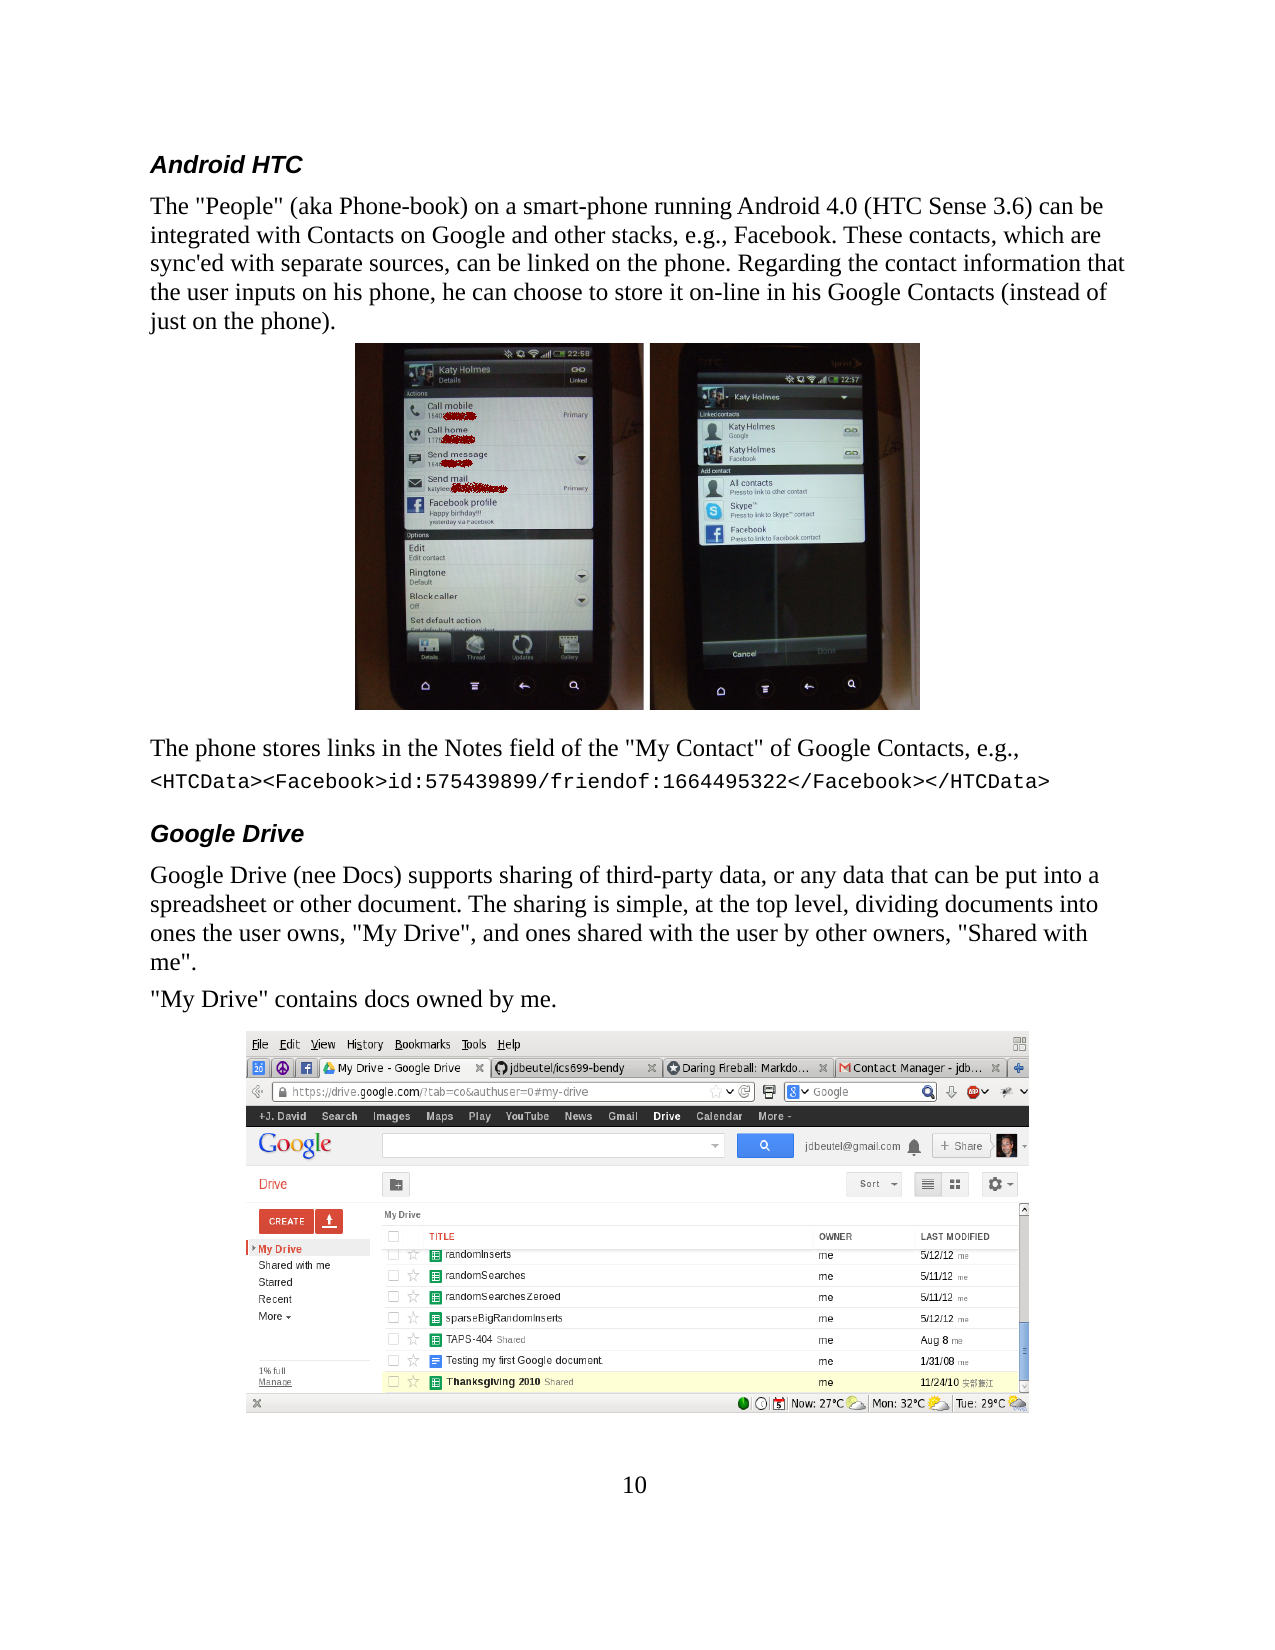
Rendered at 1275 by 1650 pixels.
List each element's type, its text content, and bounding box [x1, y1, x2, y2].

text "My Drive" contains docs owned by me. [150, 984, 1125, 1013]
subtitle Android HTC [150, 150, 1125, 178]
text <HTCData><Facebook>id:575439899/friendof:1664495322</Facebook></HTCData> [150, 771, 1125, 794]
subtitle Google Drive [150, 819, 1125, 848]
text The phone stores links in the Notes field of the "My Contact" of Google Contacts, e.g., [150, 733, 1125, 762]
picture [246, 1031, 1029, 1413]
picture [649, 343, 920, 710]
picture [355, 343, 644, 710]
text The "People" (aka Phone-book) on a smart-phone running Android 4.0 (HTC Sense 3.6) can be integrated with Contacts on Google and other stacks, e.g., Facebook. These contacts, which are sync'ed with separate sources, can be linked on the phone. Regarding the contact information that the user inputs on his phone, he can choose to store it on-line in his Google Contacts (instead of just on the phone). [150, 191, 1125, 335]
text Google Drive (nee Docs) supports sharing of third-party data, or any data that can be put into a spreadsheet or other document. The sharing is simple, at the top level, dividing documents into ones the user owns, "My Drive", and ones shared with the user by other owners, "Shared with me". [150, 861, 1125, 976]
